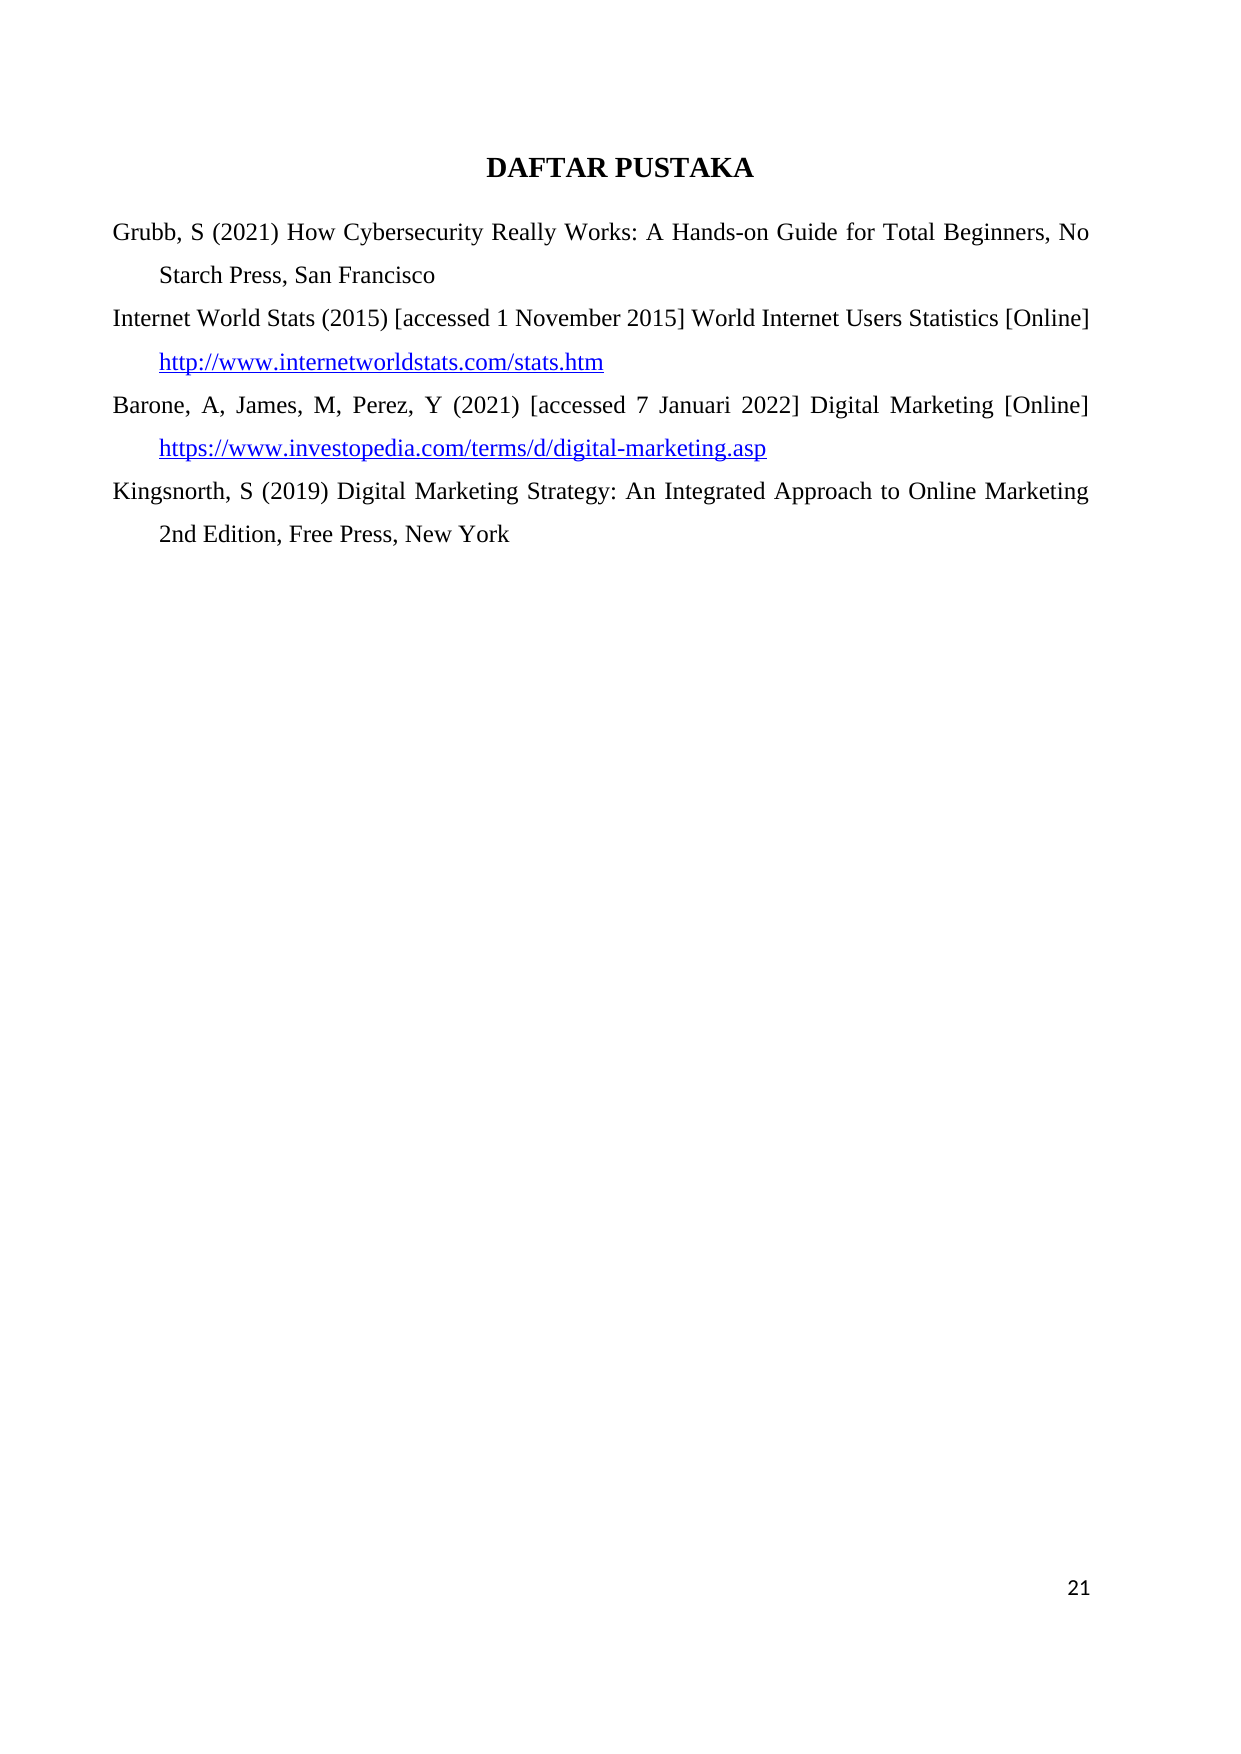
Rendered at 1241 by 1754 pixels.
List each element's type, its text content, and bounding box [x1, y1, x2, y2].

text Kingsnorth, S (2019) Digital Marketing Strategy: An Integrated Approach to Online Marketing 2nd Edition, Free Press, New York [112, 476, 1090, 548]
subtitle DAFTAR PUSTAKA [150, 150, 1090, 183]
text Grubb, S (2021) How Cybersecurity Really Works: A Hands-on Guide for Total Beginners, No Starch Press, San Francisco [112, 217, 1090, 289]
text Barone, A, James, M, Perez, Y (2021) [accessed 7 Januari 2022] Digital Marketing [Online] https://www.investopedia.com/terms/d/digital-marketing.asp [112, 390, 1090, 462]
text Internet World Stats (2015) [accessed 1 November 2015] World Internet Users Statistics [Online] http://www.internetworldstats.com/stats.htm [112, 303, 1090, 375]
